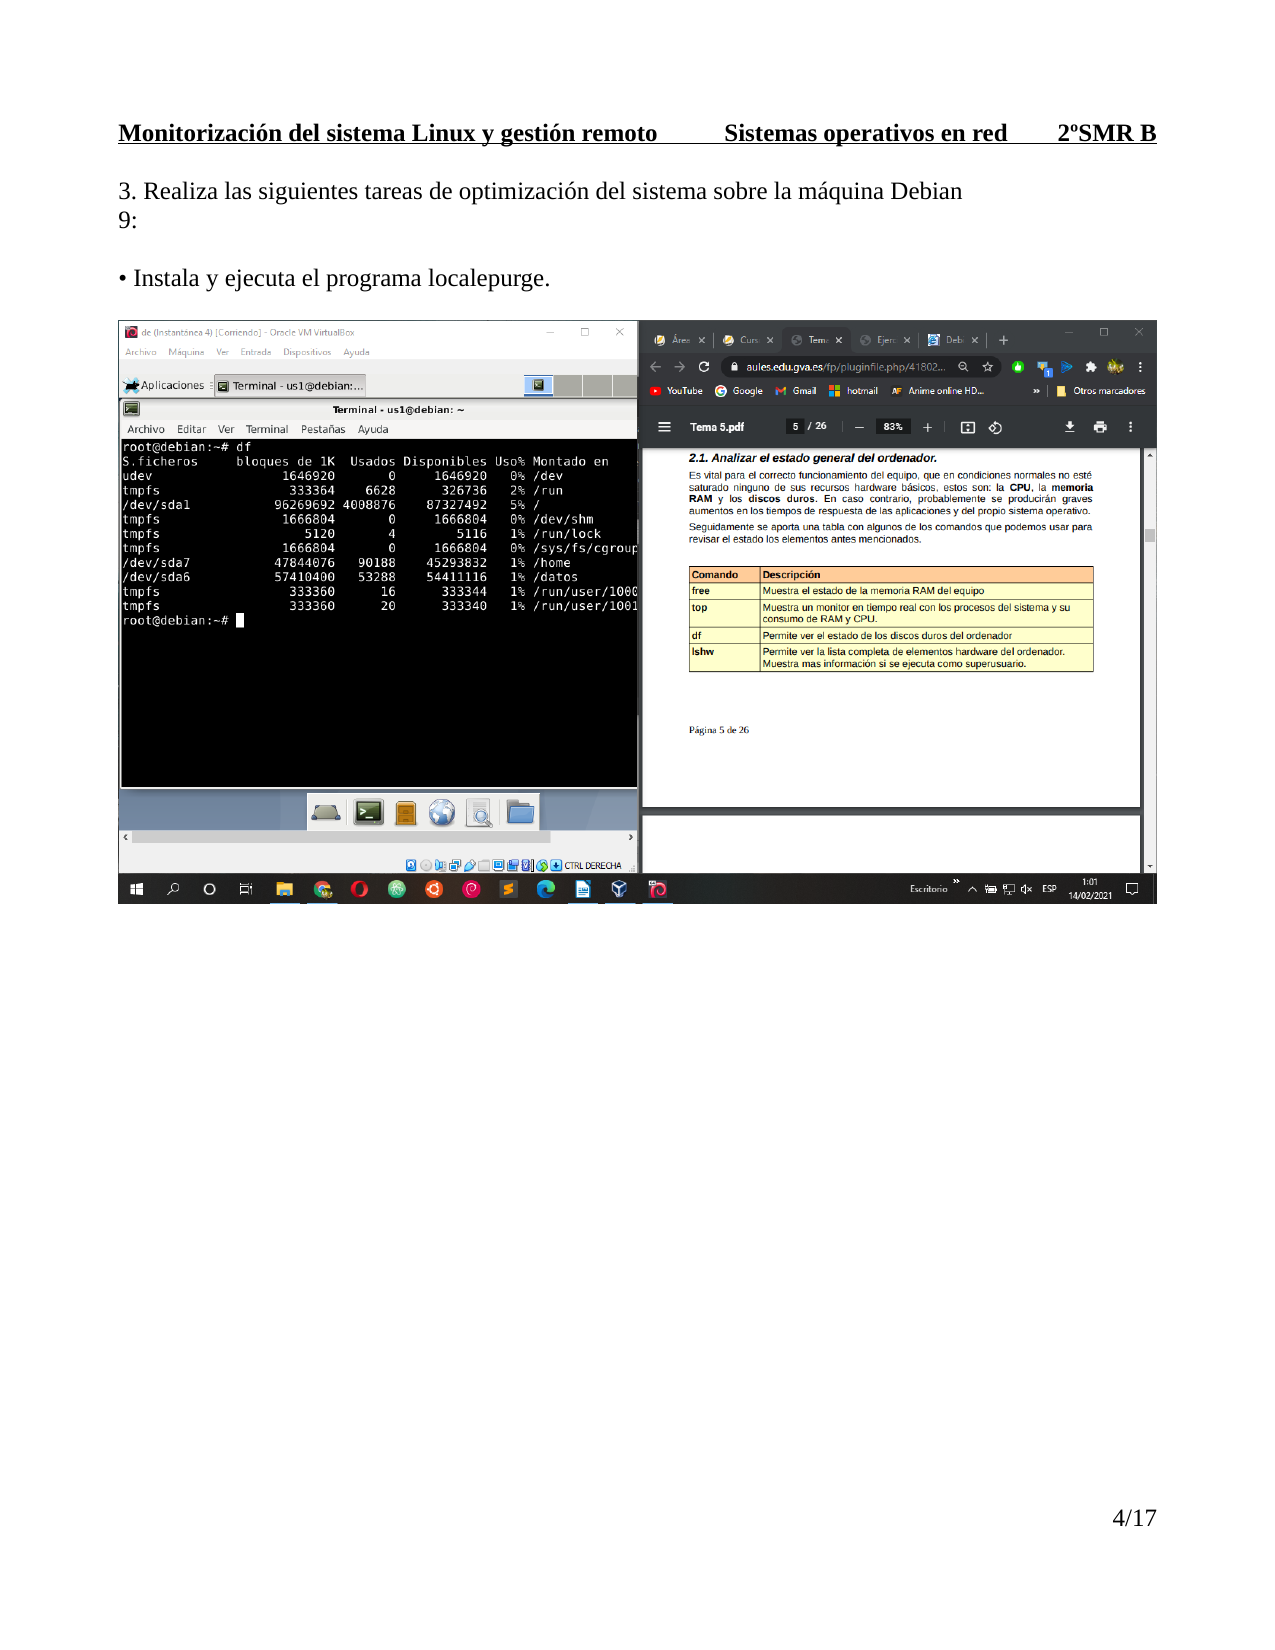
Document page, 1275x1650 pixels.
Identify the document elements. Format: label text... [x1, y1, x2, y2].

text 9: [118, 205, 1157, 234]
text 3. Realiza las siguientes tareas de optimización del sistema sobre la máquina Debian [118, 176, 1157, 205]
picture [118, 320, 1157, 904]
text • Instala y ejecuta el programa localepurge. [118, 263, 1157, 291]
